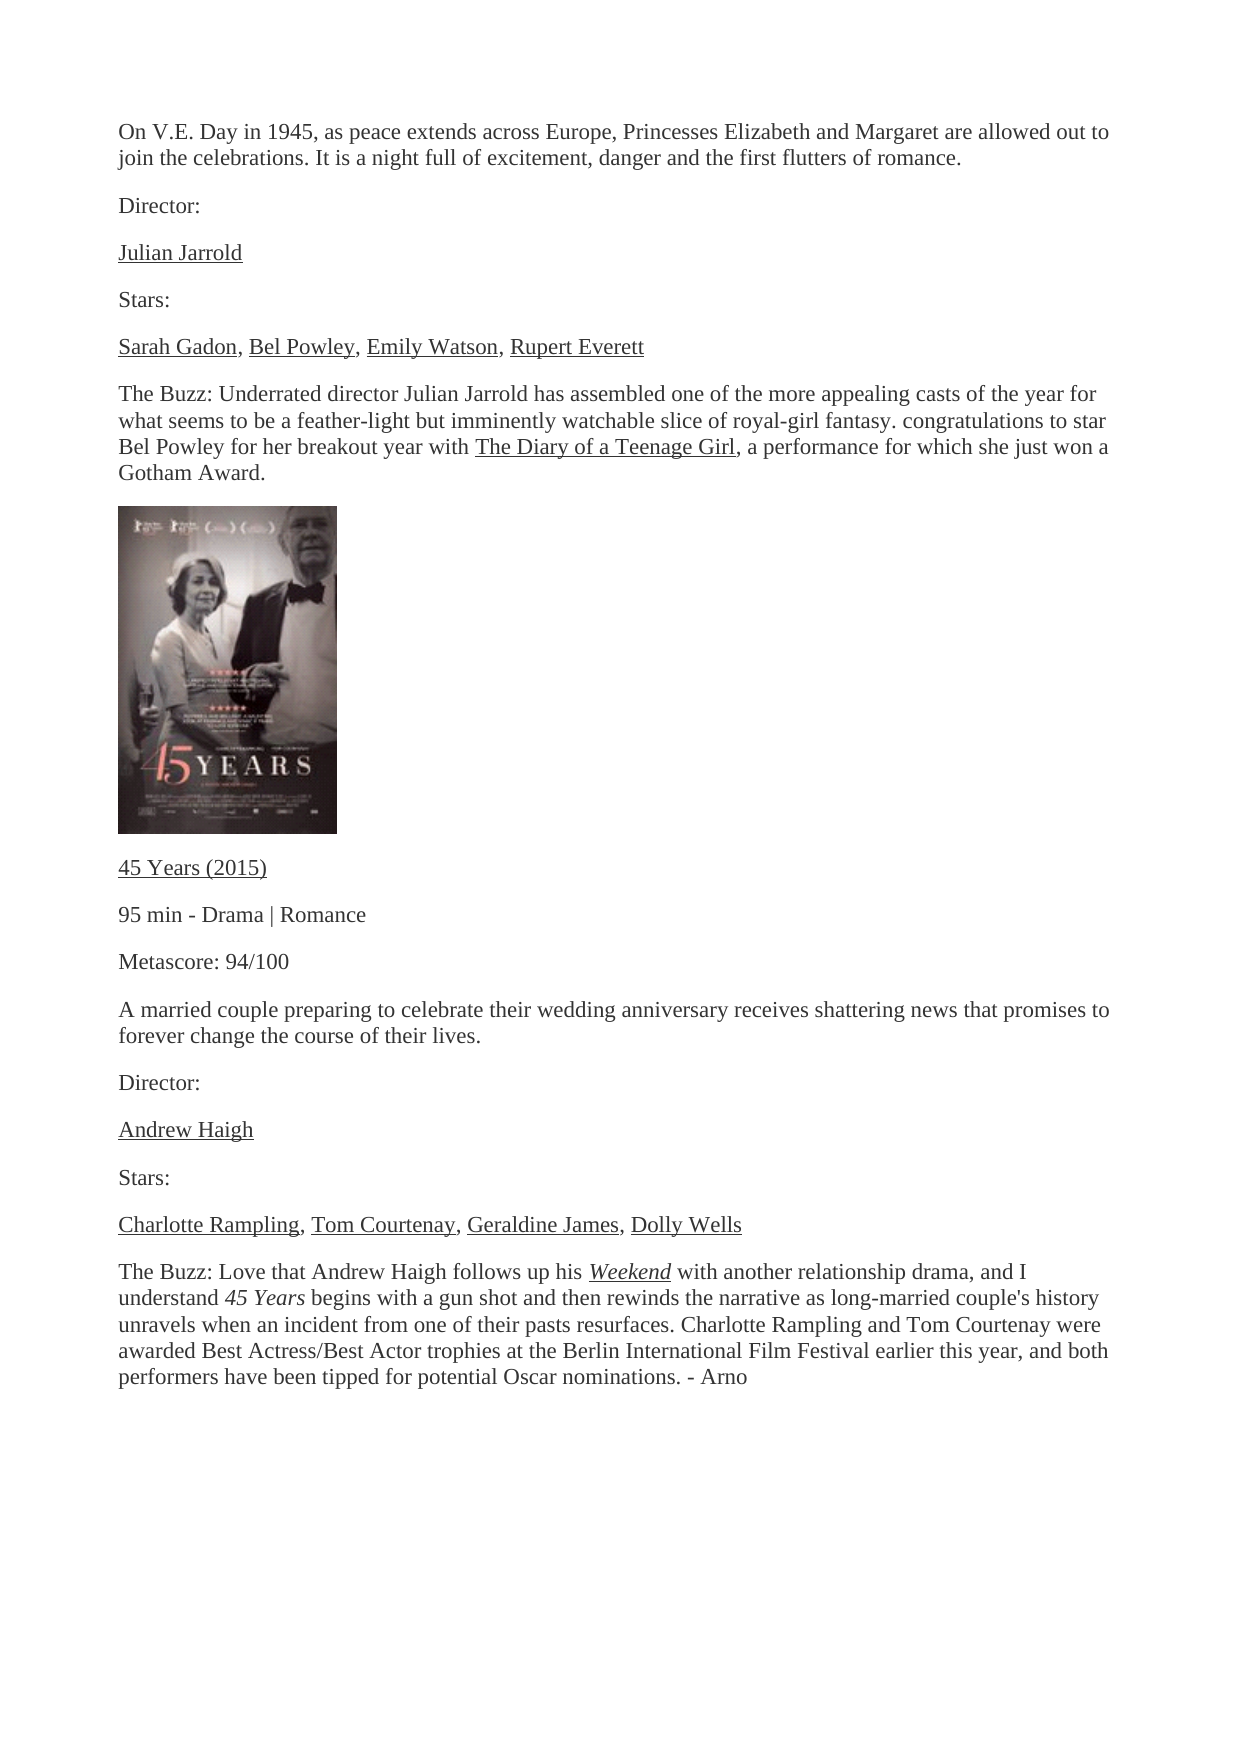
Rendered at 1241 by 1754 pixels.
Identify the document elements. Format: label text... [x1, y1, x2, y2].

text 45 Years (2015) [118, 854, 1122, 880]
text Julian Jarrold [118, 239, 1122, 265]
text Charlotte Rampling, Tom Courtenay, Geraldine James, Dolly Wells [118, 1211, 1122, 1237]
text Director: [118, 192, 1122, 218]
text Metascore: 94/100 [118, 948, 1122, 975]
text Stars: [118, 1163, 1122, 1190]
text Andrew Haigh [118, 1116, 1122, 1143]
text Stars: [118, 286, 1122, 312]
text On V.E. Day in 1945, as peace extends across Europe, Princesses Elizabeth and Margaret are allowed out to join the celebrations. It is a night full of excitement, danger and the first flutters of romance. [118, 118, 1122, 171]
text Sarah Gadon, Bel Powley, Emily Watson, Rupert Everett [118, 333, 1122, 359]
text Director: [118, 1069, 1122, 1096]
text 95 min - Drama | Romance [118, 901, 1122, 928]
text A married couple preparing to celebrate their wedding anniversary receives shattering news that promises to forever change the course of their lives. [118, 996, 1122, 1048]
text The Buzz: Underrated director Julian Jarrold has assembled one of the more appealing casts of the year for what seems to be a feather-light but imminently watchable slice of royal-girl fantasy. congratulations to star Bel Powley for her breakout year with The Diary of a Teenage Girl, a performance for which she just won a Gotham Award. [118, 380, 1122, 486]
text The Buzz: Love that Andrew Haigh follows up his Weekend with another relationship drama, and I understand 45 Years begins with a gun shot and then rewinds the narrative as long-married couple's history unravels when an incident from one of their pasts resurfaces. Charlotte Rampling and Tom Courtenay were awarded Best Actress/Best Actor trophies at the Berlin International Film Festival earlier this year, and both performers have been tipped for potential Oscar nominations. - Arno [118, 1258, 1122, 1390]
